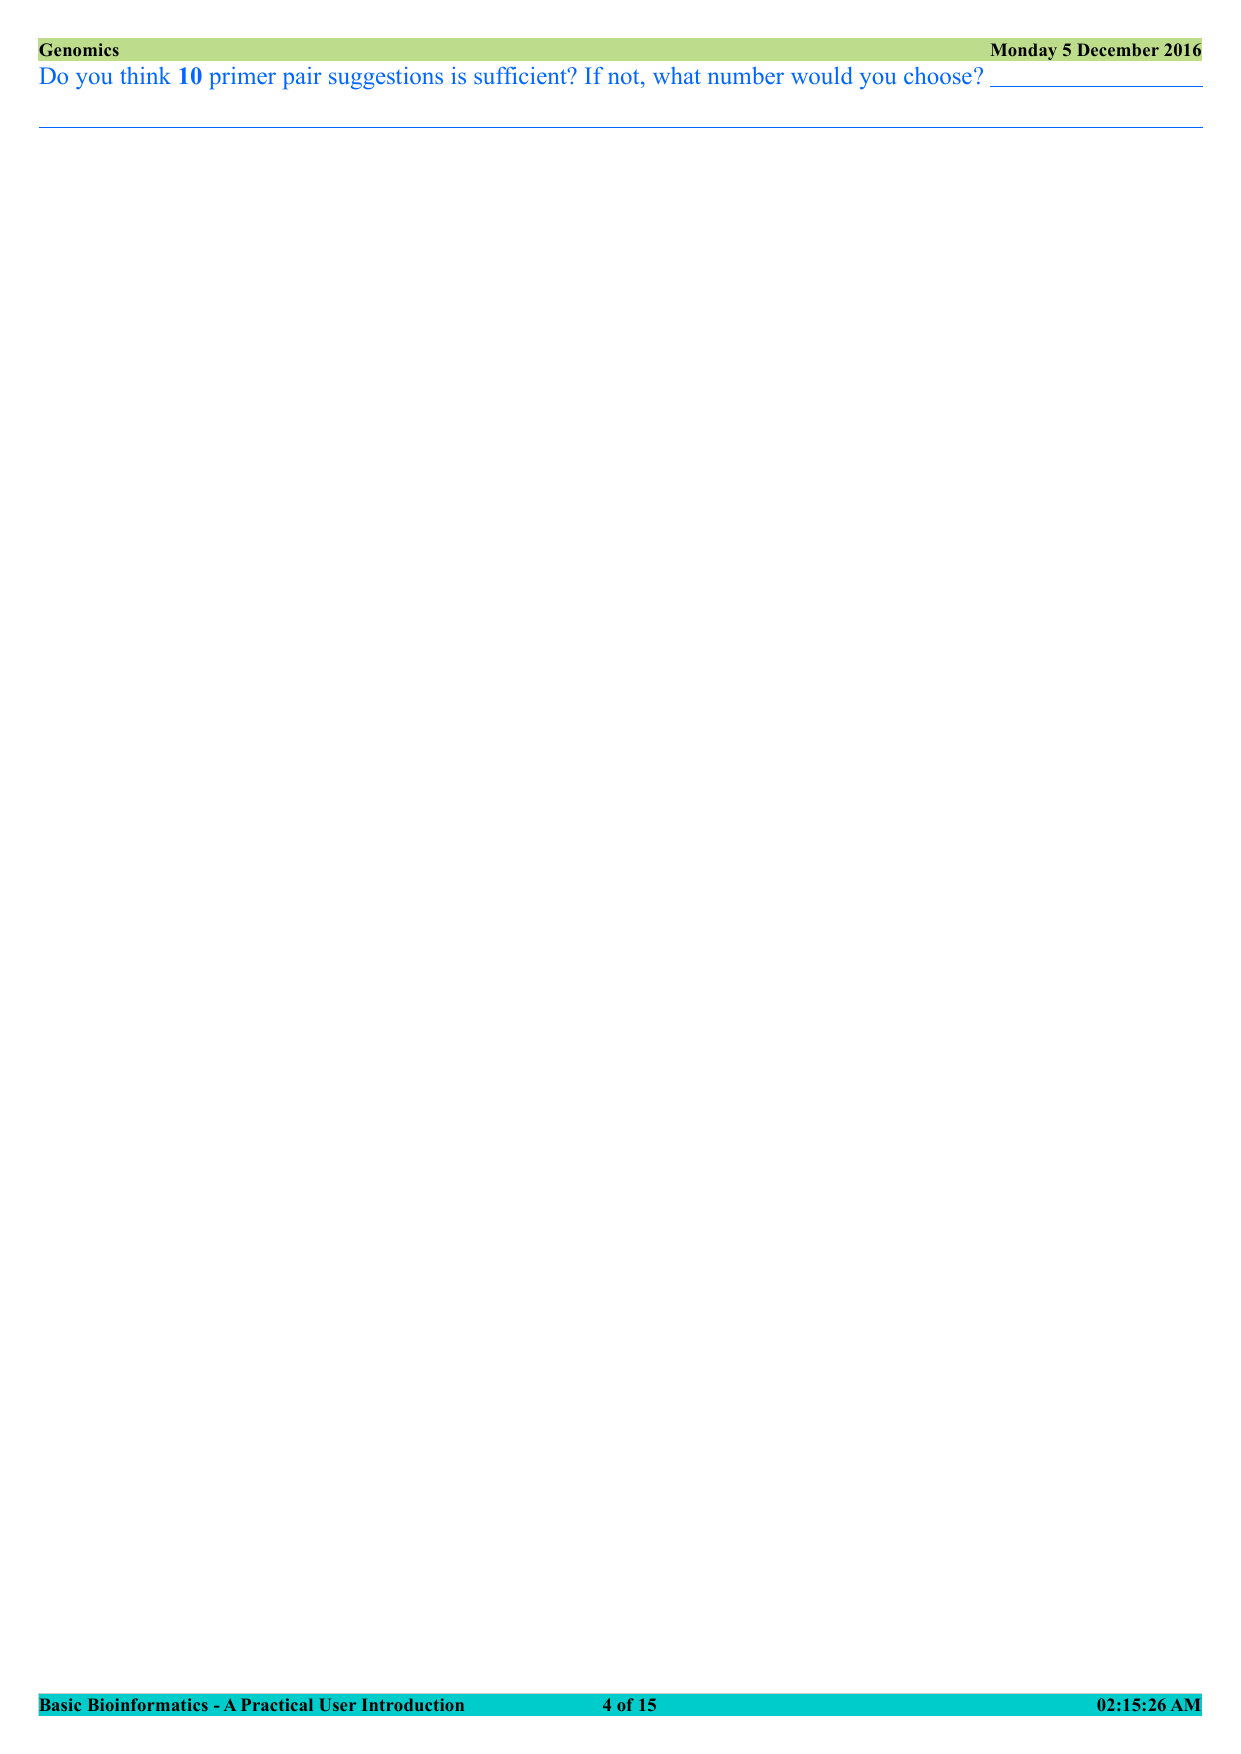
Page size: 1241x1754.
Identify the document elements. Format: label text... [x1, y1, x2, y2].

text Do you think 10 primer pair suggestions is sufficient? If not, what number would you choose? [38, 61, 1197, 89]
